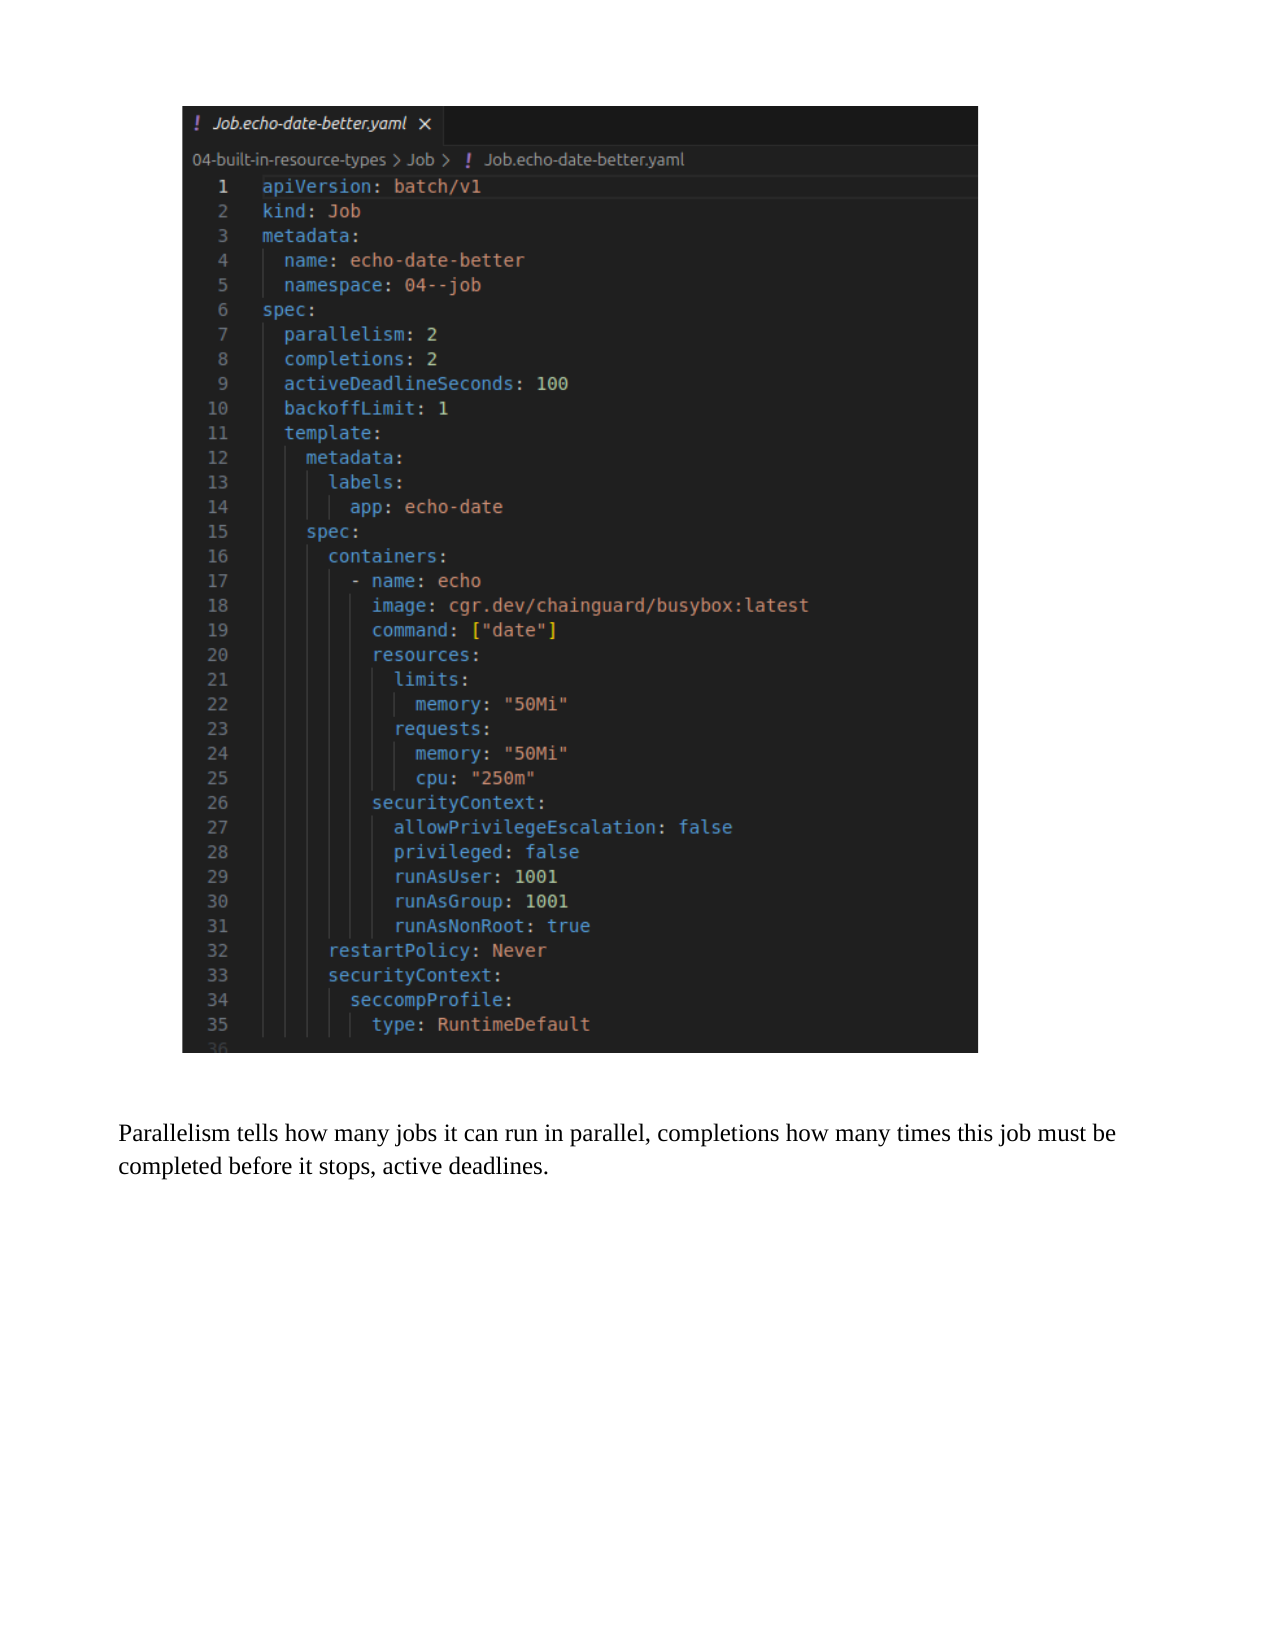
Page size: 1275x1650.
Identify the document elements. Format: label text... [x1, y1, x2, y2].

text Parallelism tells how many jobs it can run in parallel, completions how many times this job must be completed before it stops, active deadlines. [118, 1118, 1157, 1179]
picture [182, 106, 979, 1053]
